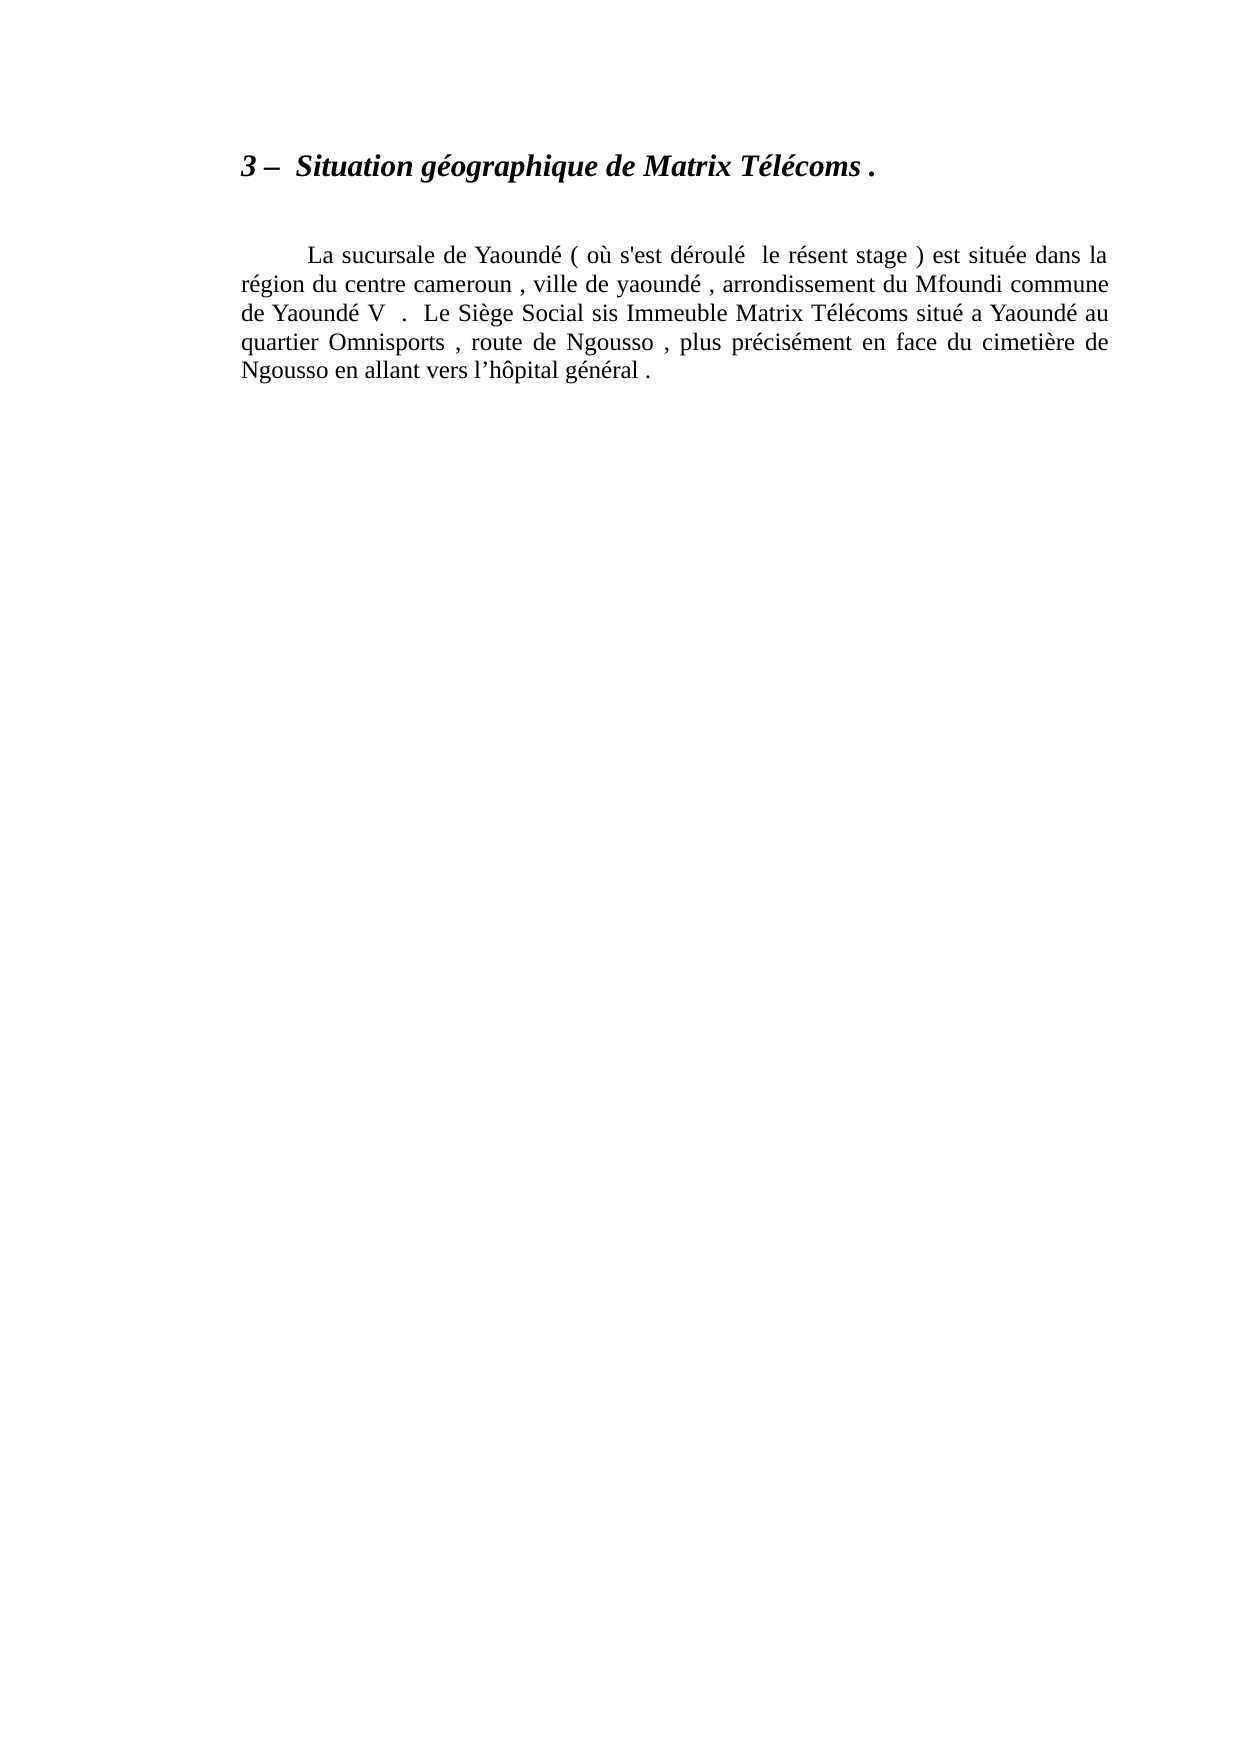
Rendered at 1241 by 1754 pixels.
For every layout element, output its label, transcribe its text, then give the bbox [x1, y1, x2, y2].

text 3 – Situation géographique de Matrix Télécoms . [241, 147, 1109, 183]
list La sucursale de Yaoundé ( où s'est déroulé le résent stage ) est située dans la région du centre cameroun , ville de yaoundé , arrondissement du Mfoundi commune de Yaoundé V . Le Siège Social sis Immeuble Matrix Télécoms situé a Yaoundé au quartier Omnisports , route de Ngousso , plus précisément en face du cimetière de Ngousso en allant vers l’hôpital général . [241, 240, 1109, 384]
